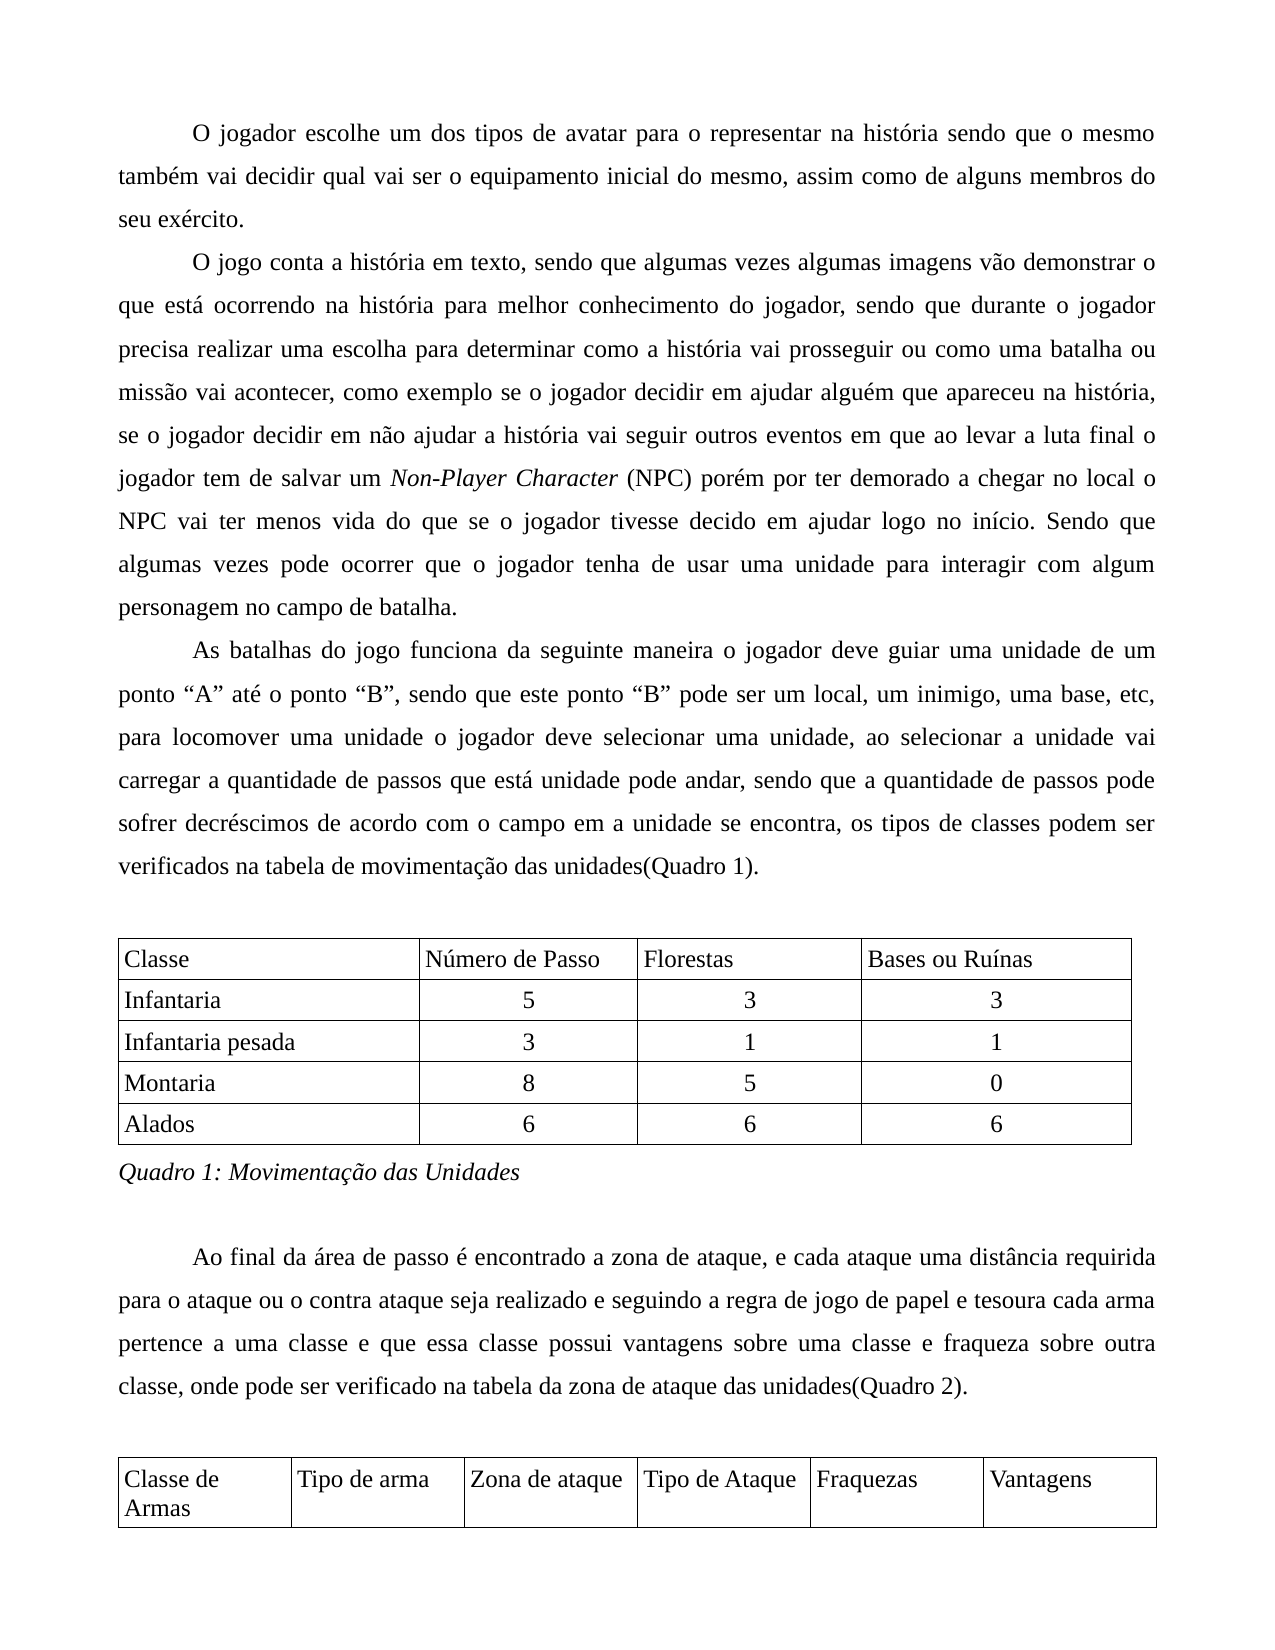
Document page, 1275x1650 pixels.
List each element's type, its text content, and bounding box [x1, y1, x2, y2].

table_header Tipo de Ataque [638, 1458, 810, 1527]
table_cell 3 [862, 980, 1131, 1020]
text Ao final da área de passo é encontrado a zona de ataque, e cada ataque uma distância requirida para o ataque ou o contra ataque seja realizado e seguindo a regra de jogo de papel e tesoura cada arma pertence a uma classe e que essa classe possui vantagens sobre uma classe e fraqueza sobre outra classe, onde pode ser verificado na tabela da zona de ataque das unidades(Quadro 2). [118, 1242, 1157, 1400]
table_header Número de Passo [420, 939, 637, 979]
table_cell 3 [420, 1021, 637, 1061]
table_cell 1 [638, 1021, 861, 1061]
table_cell 0 [862, 1062, 1131, 1102]
table_cell 5 [638, 1062, 861, 1102]
table_cell 5 [420, 980, 637, 1020]
table_cell Alados [119, 1104, 419, 1144]
table_cell 3 [638, 980, 861, 1020]
text Quadro 1: Movimentação das Unidades [118, 1157, 1157, 1186]
table_header Classe [119, 939, 419, 979]
table_header Classe de Armas [119, 1458, 291, 1527]
table_cell 8 [420, 1062, 637, 1102]
text O jogo conta a história em texto, sendo que algumas vezes algumas imagens vão demonstrar o que está ocorrendo na história para melhor conhecimento do jogador, sendo que durante o jogador precisa realizar uma escolha para determinar como a história vai prosseguir ou como uma batalha ou missão vai acontecer, como exemplo se o jogador decidir em ajudar alguém que apareceu na história, se o jogador decidir em não ajudar a história vai seguir outros eventos em que ao levar a luta final o jogador tem de salvar um Non-Player Character (NPC) porém por ter demorado a chegar no local o NPC vai ter menos vida do que se o jogador tivesse decido em ajudar logo no início. Sendo que algumas vezes pode ocorrer que o jogador tenha de usar uma unidade para interagir com algum personagem no campo de batalha. [118, 247, 1157, 621]
table_cell Montaria [119, 1062, 419, 1102]
text As batalhas do jogo funciona da seguinte maneira o jogador deve guiar uma unidade de um ponto “A” até o ponto “B”, sendo que este ponto “B” pode ser um local, um inimigo, uma base, etc, para locomover uma unidade o jogador deve selecionar uma unidade, ao selecionar a unidade vai carregar a quantidade de passos que está unidade pode andar, sendo que a quantidade de passos pode sofrer decréscimos de acordo com o campo em a unidade se encontra, os tipos de classes podem ser verificados na tabela de movimentação das unidades(Quadro 1). [118, 636, 1157, 880]
table_cell Infantaria pesada [119, 1021, 419, 1061]
table_header Florestas [638, 939, 861, 979]
text O jogador escolhe um dos tipos de avatar para o representar na história sendo que o mesmo também vai decidir qual vai ser o equipamento inicial do mesmo, assim como de alguns membros do seu exército. [118, 118, 1157, 233]
table_header Tipo de arma [292, 1458, 464, 1527]
table_cell 1 [862, 1021, 1131, 1061]
table_cell 6 [638, 1104, 861, 1144]
table_header Fraquezas [811, 1458, 983, 1527]
table_cell 6 [420, 1104, 637, 1144]
table_header Zona de ataque [465, 1458, 637, 1527]
table_cell Infantaria [119, 980, 419, 1020]
table_header Bases ou Ruínas [862, 939, 1131, 979]
table_cell 6 [862, 1104, 1131, 1144]
table_header Vantagens [984, 1458, 1156, 1527]
